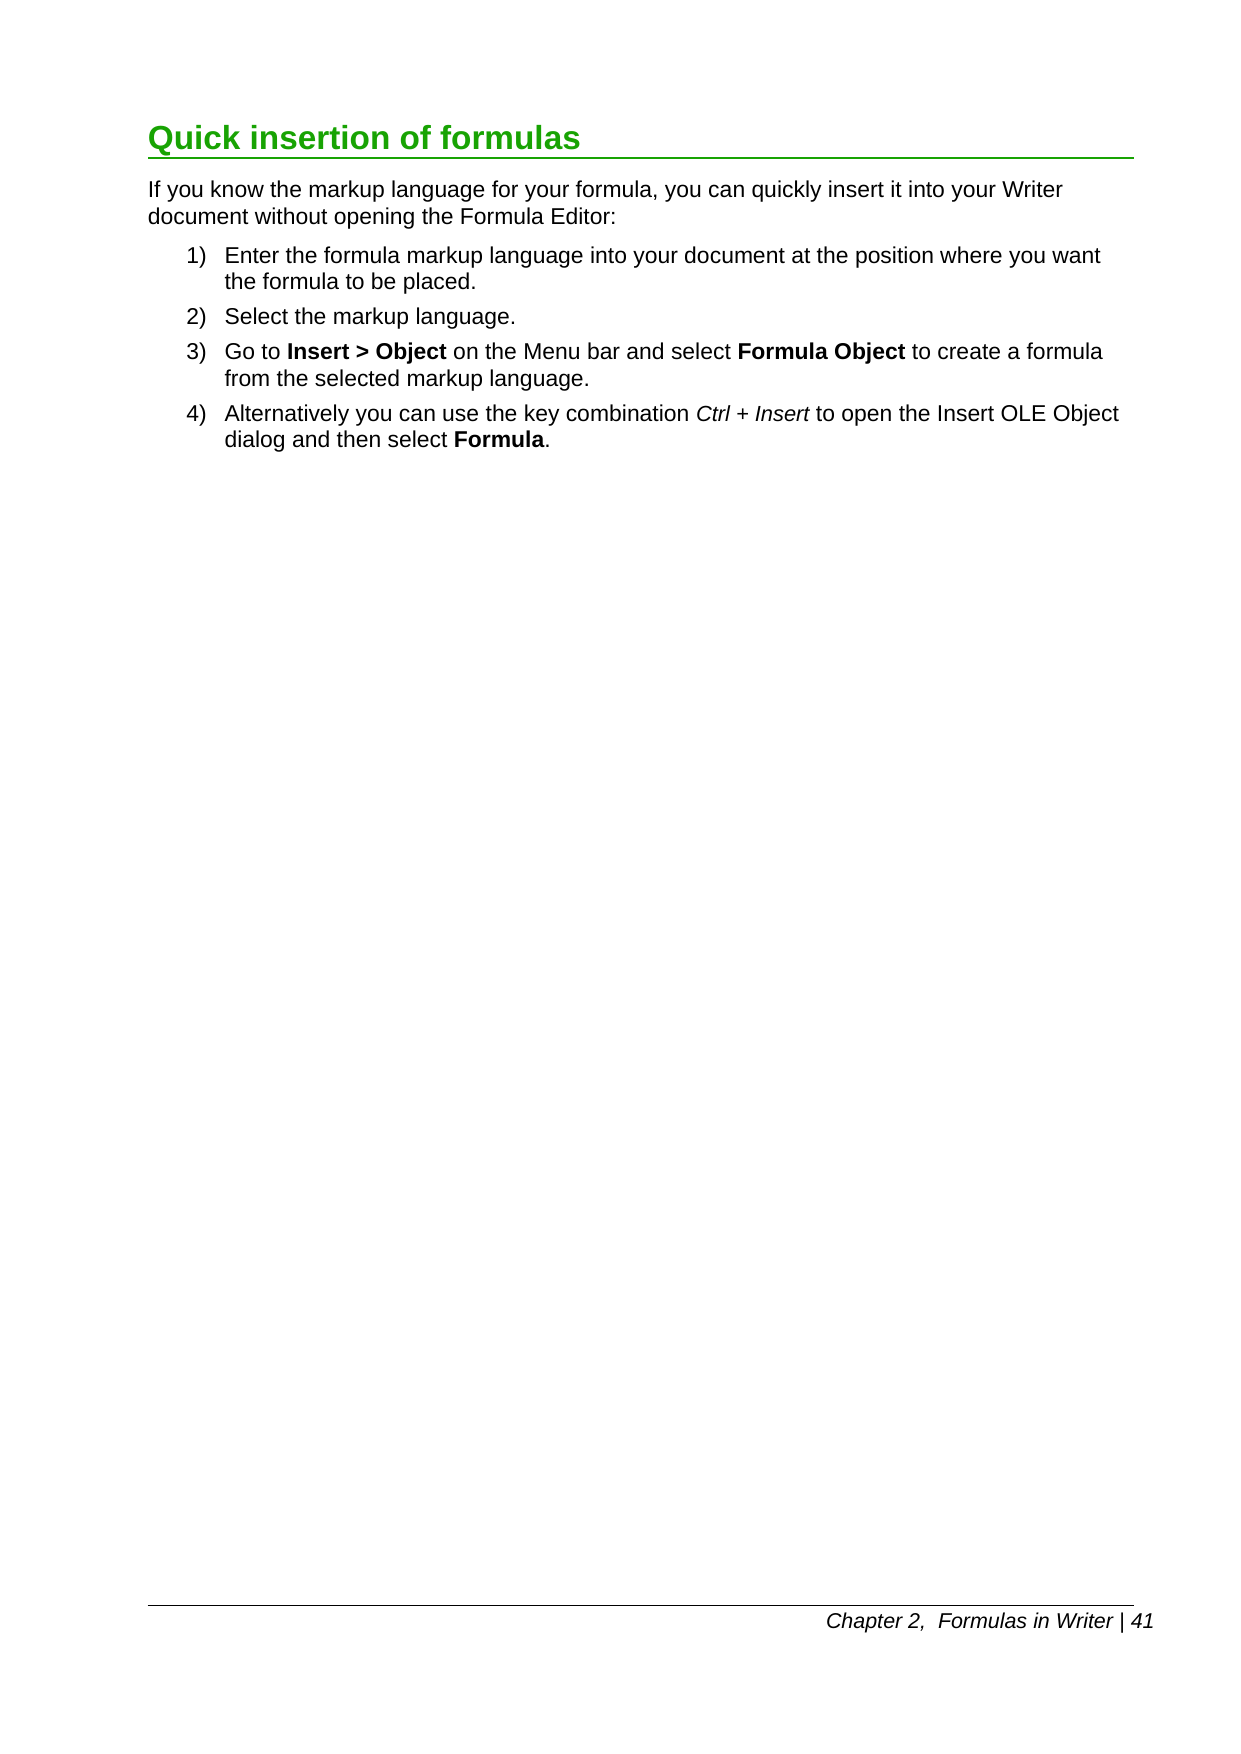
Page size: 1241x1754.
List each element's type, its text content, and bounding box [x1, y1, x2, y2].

list Alternatively you can use the key combination Ctrl + Insert to open the Insert OLE Object dialog and then select Formula. [207, 400, 1134, 453]
list Go to Insert > Object on the Menu bar and select Formula Object to create a formula from the selected markup language. [207, 338, 1134, 391]
list Select the markup language. [207, 303, 1134, 329]
list Enter the formula markup language into your document at the position where you want the formula to be placed. [207, 242, 1134, 294]
text If you know the markup language for your formula, you can quickly insert it into your Writer document without opening the Formula Editor: [148, 176, 1134, 229]
subtitle Quick insertion of formulas [148, 118, 1134, 157]
